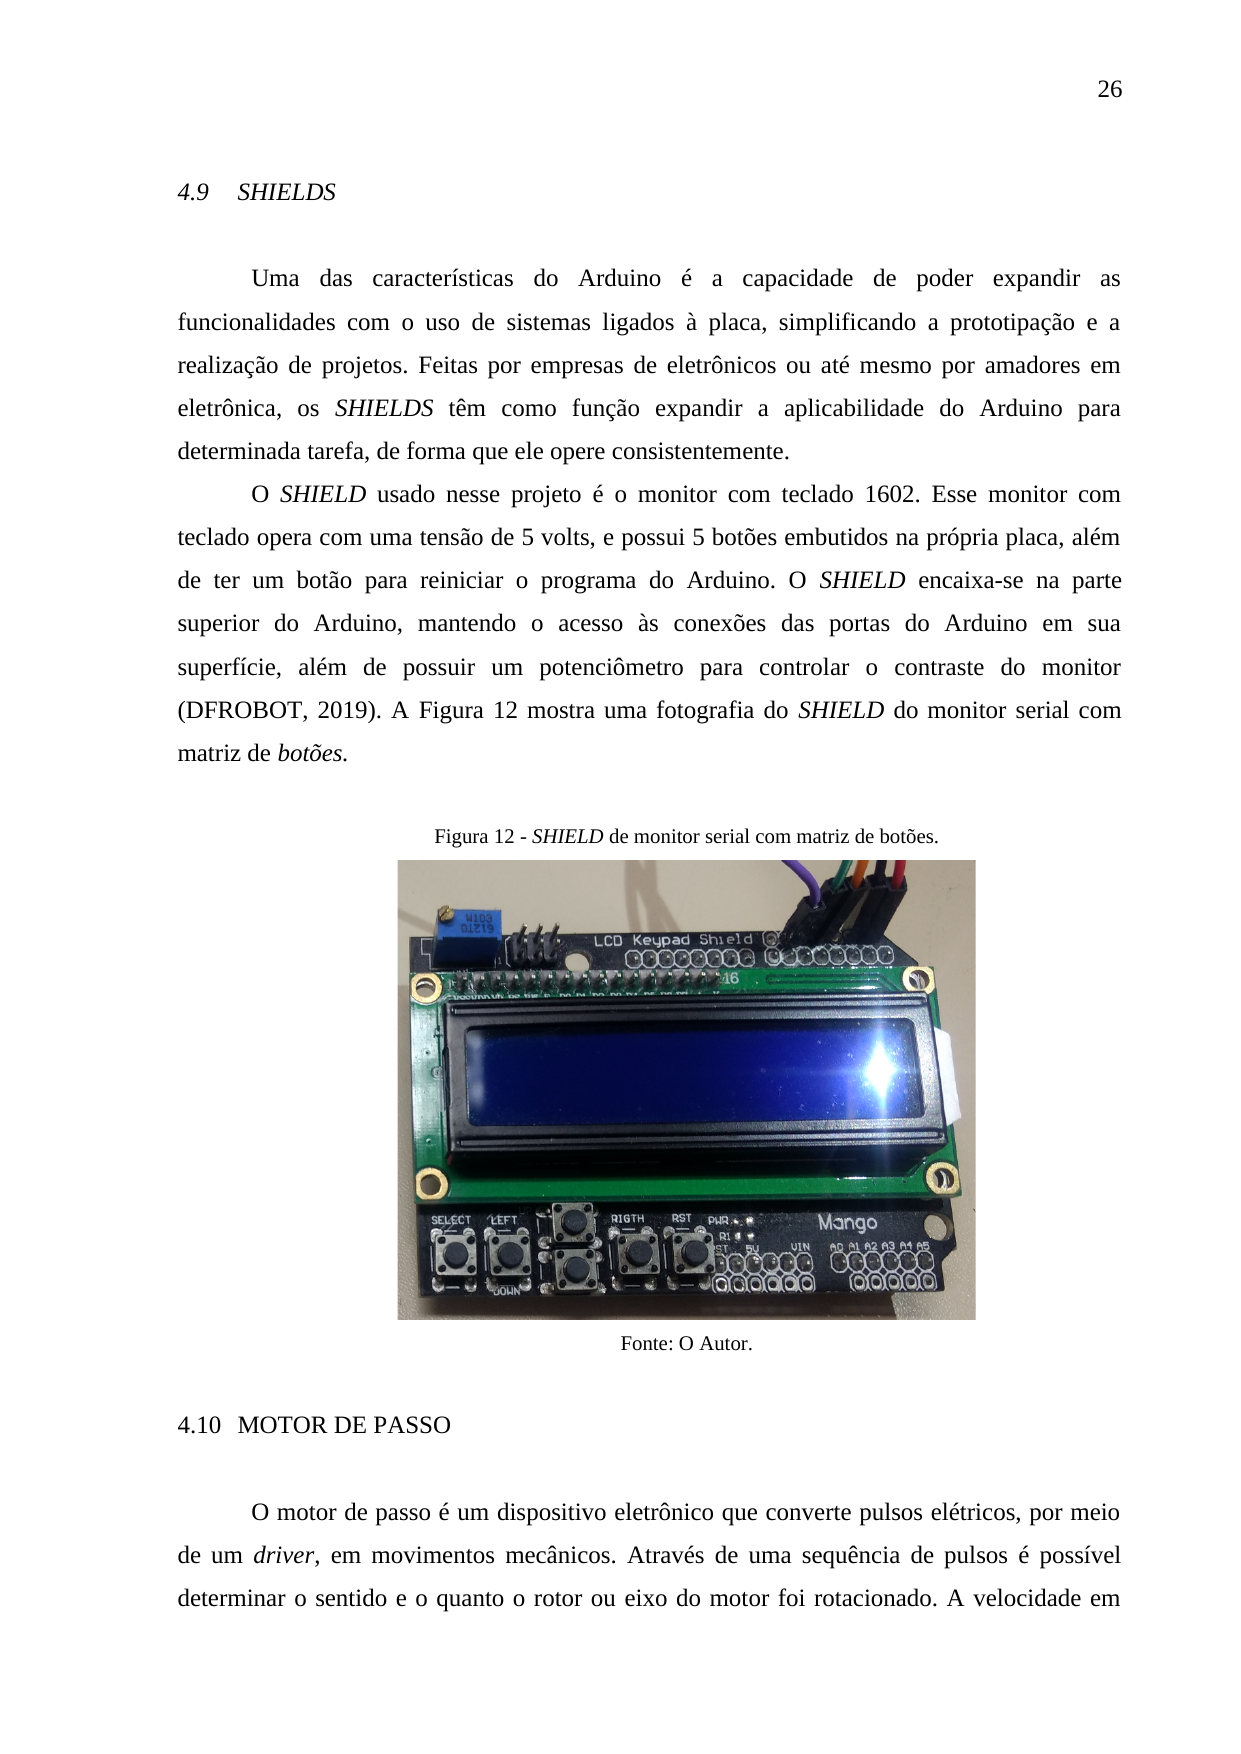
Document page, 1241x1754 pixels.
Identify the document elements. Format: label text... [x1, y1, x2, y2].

text O motor de passo é um dispositivo eletrônico que converte pulsos elétricos, por meio de um driver, em movimentos mecânicos. Através de uma sequência de pulsos é possível determinar o sentido e o quanto o rotor ou eixo do motor foi rotacionado. A velocidade em [177, 1497, 1122, 1612]
picture [397, 860, 976, 1320]
text Uma das características do Arduino é a capacidade de poder expandir as funcionalidades com o uso de sistemas ligados à placa, simplificando a prototipação e a realização de projetos. Feitas por empresas de eletrônicos ou até mesmo por amadores em eletrônica, os SHIELDS têm como função expandir a aplicabilidade do Arduino para determinada tarefa, de forma que ele opere consistentemente. [177, 263, 1122, 465]
text O SHIELD usado nesse projeto é o monitor com teclado 1602. Esse monitor com teclado opera com uma tensão de 5 volts, e possui 5 botões embutidos na própria placa, além de ter um botão para reiniciar o programa do Arduino. O SHIELD encaixa-se na parte superior do Arduino, mantendo o acesso às conexões das portas do Arduino em sua superfície, além de possuir um potenciômetro para controlar o contraste do monitor (DFROBOT, 2019). A Figura 12 mostra uma fotografia do SHIELD do monitor serial com matriz de botões. [177, 479, 1122, 767]
subtitle MOTOR DE PASSO [177, 1410, 1122, 1439]
text Fonte: O Autor. [177, 1331, 1122, 1355]
subtitle SHIELDS [177, 177, 1122, 206]
text Figura 12 - SHIELD de monitor serial com matriz de botões. [177, 824, 1122, 848]
